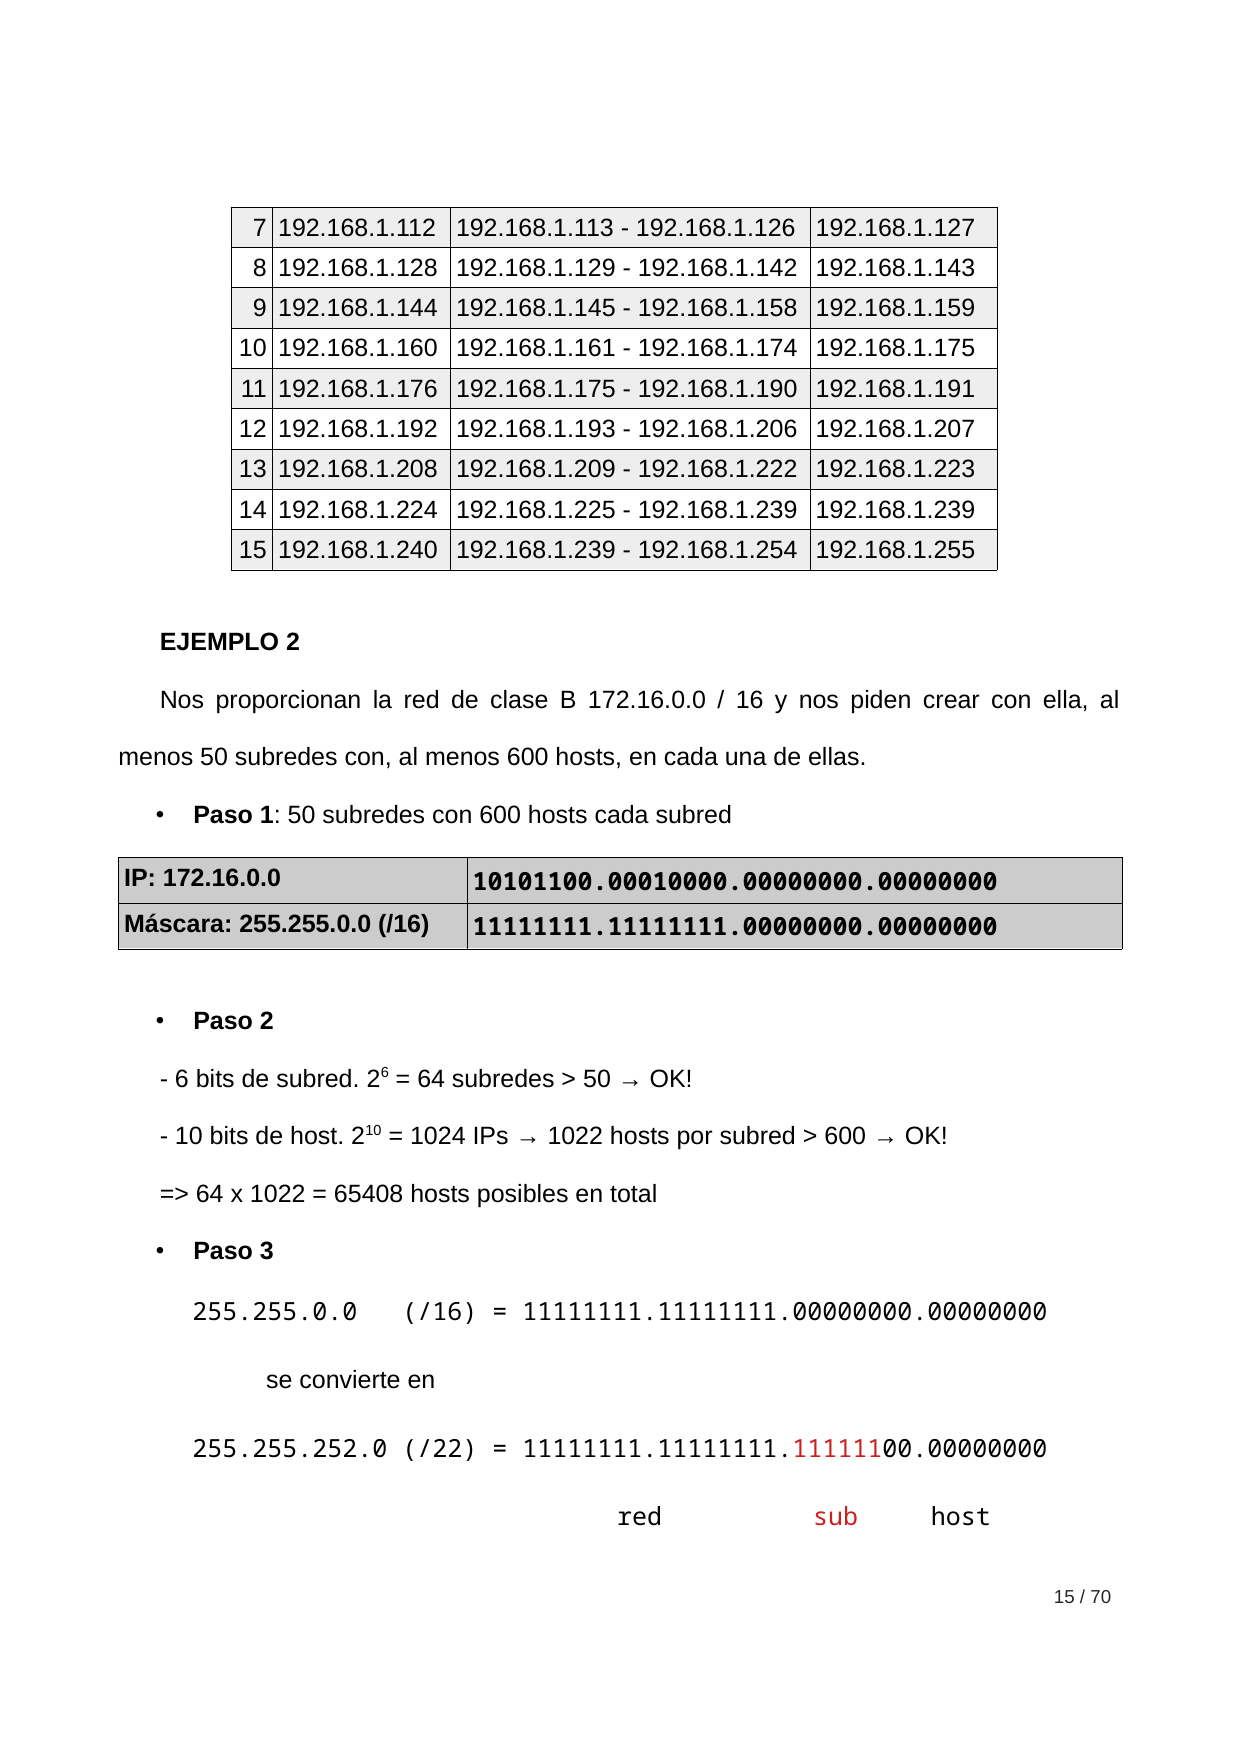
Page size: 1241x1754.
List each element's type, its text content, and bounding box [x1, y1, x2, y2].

table_cell 13 [232, 450, 272, 489]
table_cell 8 [232, 248, 272, 287]
table_header IP: 172.16.0.0 [119, 858, 467, 903]
table_cell 10 [232, 329, 272, 368]
text => 64 x 1022 = 65408 hosts posibles en total [118, 1179, 1122, 1208]
table_cell 192.168.1.192 [273, 409, 450, 448]
table_cell 192.168.1.159 [811, 288, 997, 328]
table_cell 192.168.1.127 [811, 208, 997, 247]
list Paso 2 [156, 1006, 1122, 1035]
table_cell 192.168.1.225 - 192.168.1.239 [451, 490, 810, 529]
table_header 10101100.00010000.00000000.00000000 [468, 858, 1122, 903]
table_cell 7 [232, 208, 272, 247]
list Paso 3 [156, 1236, 1122, 1265]
text 255.255.252.0 (/22) = 11111111.11111111.11111100.00000000 [118, 1430, 1122, 1464]
table_cell 192.168.1.207 [811, 409, 997, 448]
table_cell 11111111.11111111.00000000.00000000 [468, 904, 1122, 948]
text - 10 bits de host. 210 = 1024 IPs → 1022 hosts por subred > 600 → OK! [118, 1121, 1122, 1150]
table_cell 192.168.1.113 - 192.168.1.126 [451, 208, 810, 247]
table_cell 192.168.1.128 [273, 248, 450, 287]
table_cell 192.168.1.175 [811, 329, 997, 368]
table_cell 192.168.1.239 - 192.168.1.254 [451, 530, 810, 569]
table_cell 192.168.1.160 [273, 329, 450, 368]
table_cell 192.168.1.176 [273, 369, 450, 408]
table_cell 11 [232, 369, 272, 408]
table_cell 192.168.1.144 [273, 288, 450, 328]
table_cell 192.168.1.145 - 192.168.1.158 [451, 288, 810, 328]
table_cell 192.168.1.208 [273, 450, 450, 489]
table_cell 192.168.1.209 - 192.168.1.222 [451, 450, 810, 489]
table_cell 192.168.1.191 [811, 369, 997, 408]
table_cell 15 [232, 530, 272, 569]
text 255.255.0.0 (/16) = 11111111.11111111.00000000.00000000 [118, 1294, 1122, 1328]
table_cell 12 [232, 409, 272, 448]
table_cell 192.168.1.224 [273, 490, 450, 529]
table_cell 9 [232, 288, 272, 328]
table_cell 14 [232, 490, 272, 529]
table_cell Máscara: 255.255.0.0 (/16) [119, 904, 467, 948]
text Nos proporcionan la red de clase B 172.16.0.0 / 16 y nos piden crear con ella, al menos 50 subredes con, al menos 600 hosts, en cada una de ellas. [118, 684, 1122, 771]
table_cell 192.168.1.175 - 192.168.1.190 [451, 369, 810, 408]
table_cell 192.168.1.161 - 192.168.1.174 [451, 329, 810, 368]
table_cell 192.168.1.239 [811, 490, 997, 529]
list Paso 1: 50 subredes con 600 hosts cada subred [156, 799, 1122, 828]
table_cell 192.168.1.143 [811, 248, 997, 287]
table_cell 192.168.1.223 [811, 450, 997, 489]
text se convierte en [118, 1362, 1122, 1396]
text red sub host [118, 1498, 1122, 1532]
table_cell 192.168.1.193 - 192.168.1.206 [451, 409, 810, 448]
text - 6 bits de subred. 26 = 64 subredes > 50 → OK! [118, 1064, 1122, 1093]
text EJEMPLO 2 [118, 627, 1122, 656]
table_cell 192.168.1.129 - 192.168.1.142 [451, 248, 810, 287]
table_cell 192.168.1.112 [273, 208, 450, 247]
table_cell 192.168.1.255 [811, 530, 997, 569]
table_cell 192.168.1.240 [273, 530, 450, 569]
